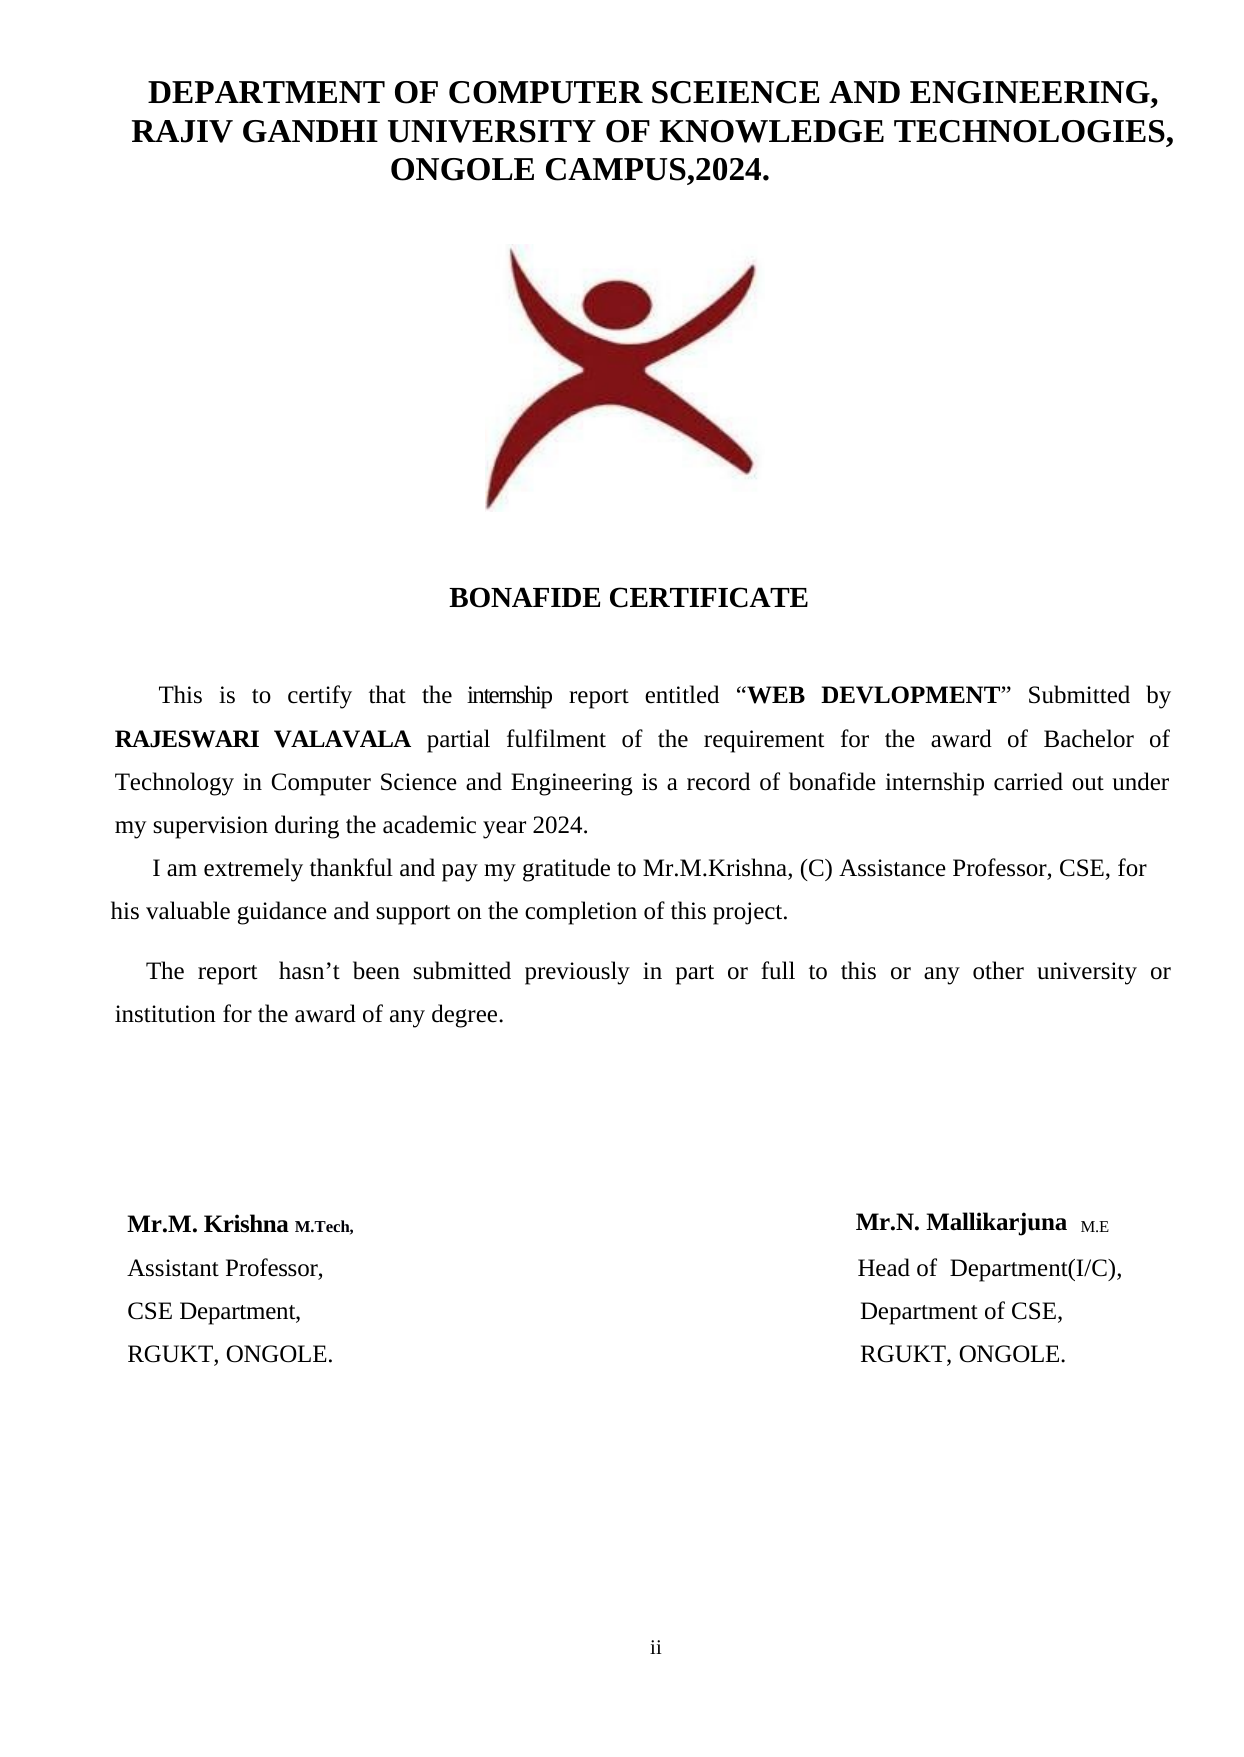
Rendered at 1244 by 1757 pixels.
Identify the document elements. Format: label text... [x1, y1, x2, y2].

text RAJIV GANDHI UNIVERSITY OF KNOWLEDGE TECHNOLOGIES, [114, 111, 1183, 149]
text Assistant Professor, Head of Department(I/C), [127, 1253, 1183, 1281]
text BONAFIDE CERTIFICATE [421, 580, 1183, 613]
picture [485, 244, 765, 512]
text I am extremely thankful and pay my gratitude to Mr.M.Krishna, (C) Assistance Professor, CSE, for [114, 853, 1171, 882]
text The report hasn’t been submitted previously in part or full to this or any other university or institution for the award of any degree. [114, 956, 1171, 1028]
text RGUKT, ONGOLE. RGUKT, ONGOLE. [127, 1339, 1183, 1368]
text ONGOLE CAMPUS,2024. [114, 149, 1183, 187]
text CSE Department, Department of CSE, [127, 1296, 1183, 1325]
text his valuable guidance and support on the completion of this project. [98, 896, 1171, 925]
text DEPARTMENT OF COMPUTER SCEIENCE AND ENGINEERING, [114, 72, 1183, 111]
text This is to certify that the internship report entitled “WEB DEVLOPMENT” Submitted by RAJESWARI VALAVALA partial fulfilment of the requirement for the award of Bachelor of Technology in Computer Science and Engineering is a record of bonafide internship carried out under my supervision during the academic year 2024. [114, 681, 1171, 839]
text Mr.M. Krishna M.Tech, Mr.N. Mallikarjuna M.E [127, 1202, 1183, 1238]
